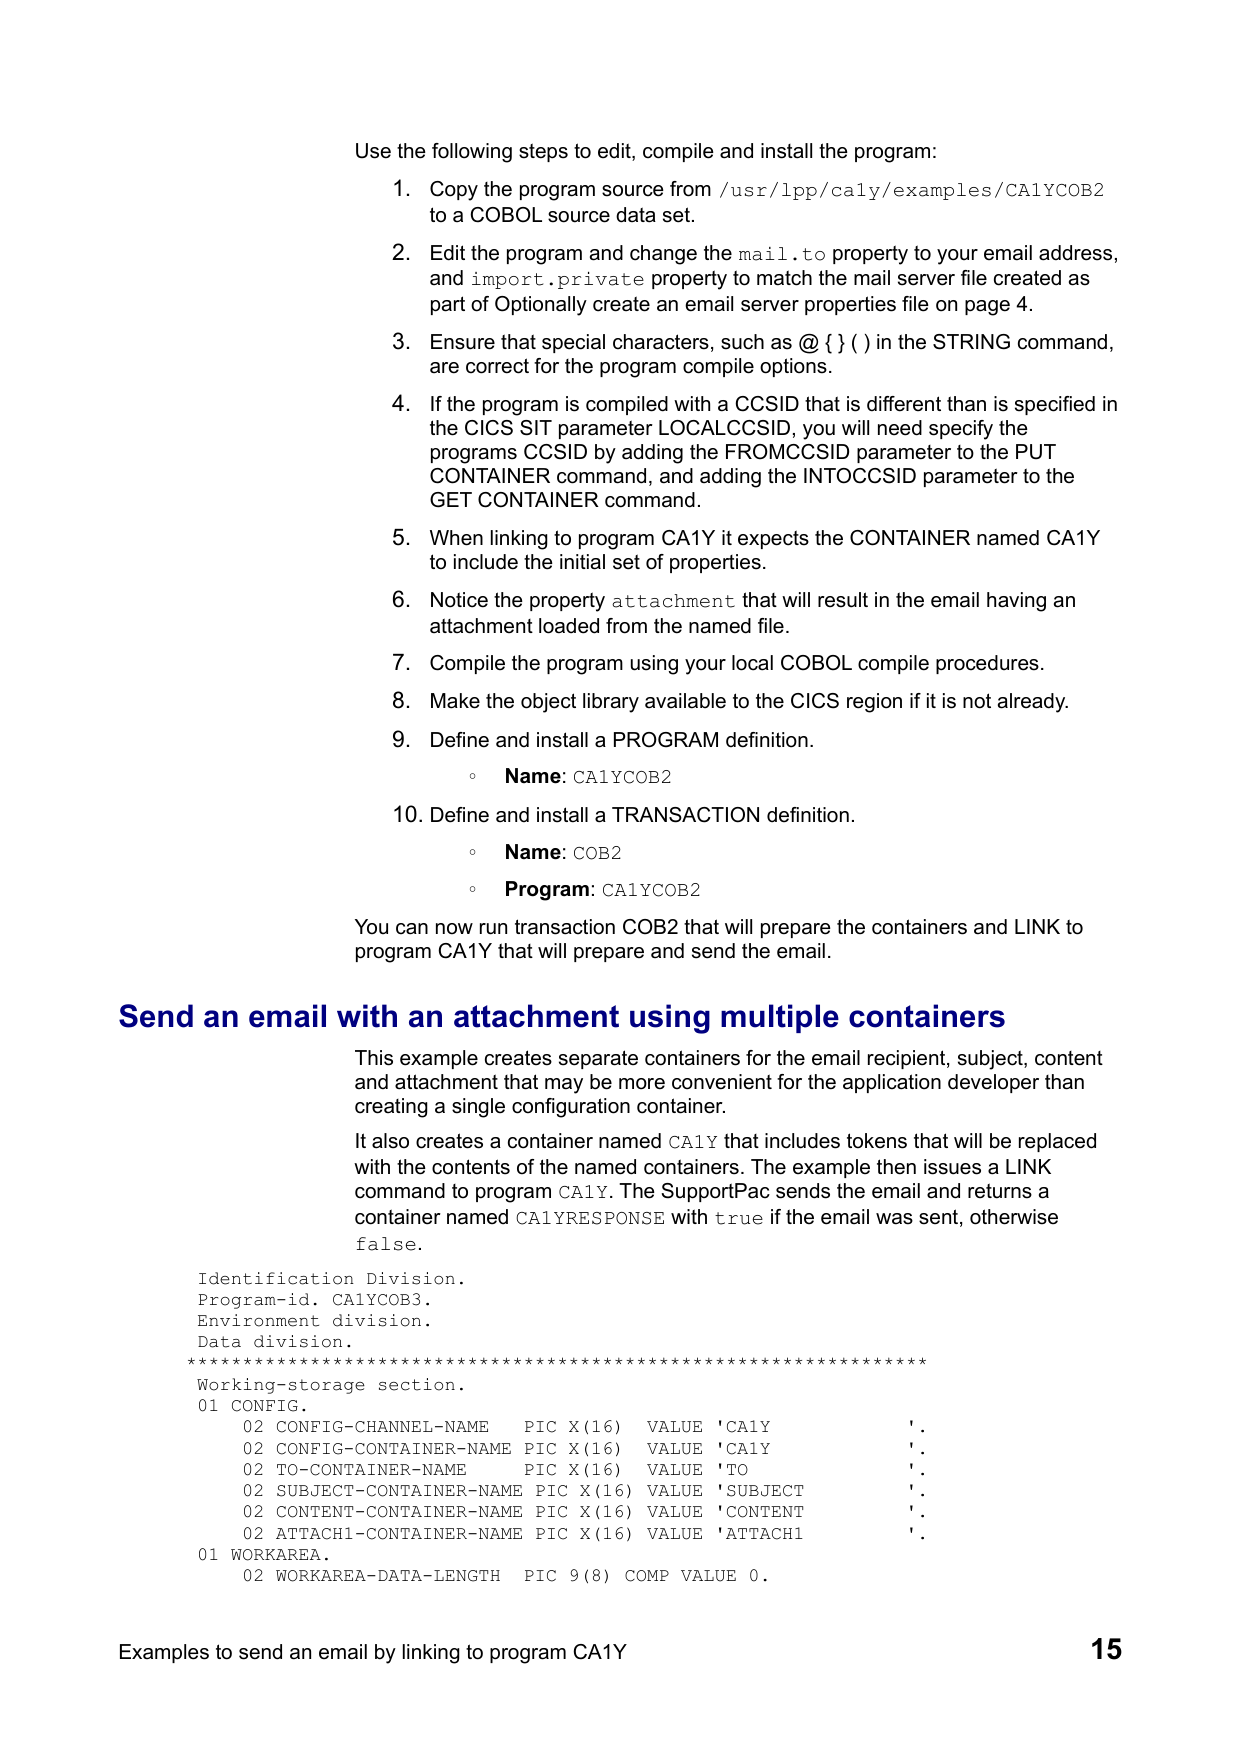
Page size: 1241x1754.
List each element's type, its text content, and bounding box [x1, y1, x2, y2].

list Ensure that special characters, such as @ { } ( ) in the STRING command, are correct for the program compile options. [392, 328, 1122, 378]
list Make the object library available to the CICS region if it is not already. [392, 687, 1122, 714]
text Environment division. [118, 1311, 1122, 1332]
list Copy the program source from /usr/lpp/ca1y/examples/CA1YCOB2 to a COBOL source data set. [392, 175, 1122, 227]
list Define and install a TRANSACTION definition. [392, 801, 1122, 828]
text 02 TO-CONTAINER-NAME PIC X(16) VALUE 'TO '. [118, 1460, 1122, 1481]
text ****************************************************************** [118, 1353, 1122, 1375]
text Data division. [118, 1332, 1122, 1353]
text 02 WORKAREA-DATA-LENGTH PIC 9(8) COMP VALUE 0. [118, 1566, 1122, 1587]
list Compile the program using your local COBOL compile procedures. [392, 649, 1122, 676]
list Name: COB2 [467, 839, 1122, 865]
text Program-id. CA1YCOB3. [118, 1290, 1122, 1311]
text Working-storage section. [118, 1375, 1122, 1396]
text 02 ATTACH1-CONTAINER-NAME PIC X(16) VALUE 'ATTACH1 '. [118, 1523, 1122, 1545]
text 01 CONFIG. [118, 1396, 1122, 1417]
text 02 CONFIG-CONTAINER-NAME PIC X(16) VALUE 'CA1Y '. [118, 1438, 1122, 1460]
subtitle Send an email with an attachment using multiple containers [118, 998, 1122, 1034]
list Program: CA1YCOB2 [467, 877, 1122, 903]
text 01 WORKAREA. [118, 1545, 1122, 1566]
text Identification Division. [118, 1268, 1122, 1290]
text 02 CONTENT-CONTAINER-NAME PIC X(16) VALUE 'CONTENT '. [118, 1502, 1122, 1523]
list Define and install a PROGRAM definition. [392, 726, 1122, 752]
text 02 SUBJECT-CONTAINER-NAME PIC X(16) VALUE 'SUBJECT '. [118, 1481, 1122, 1502]
text Use the following steps to edit, compile and install the program: [354, 139, 1122, 163]
list Edit the program and change the mail.to property to your email address, and import.private property to match the mail server file created as part of Optionally create an email server properties file on page 4. [392, 238, 1122, 316]
text 02 CONFIG-CHANNEL-NAME PIC X(16) VALUE 'CA1Y '. [118, 1417, 1122, 1438]
list If the program is compiled with a CCSID that is different than is specified in the CICS SIT parameter LOCALCCSID, you will need specify the programs CCSID by adding the FROMCCSID parameter to the PUT CONTAINER command, and adding the INTOCCSID parameter to the GET CONTAINER command. [392, 390, 1122, 512]
text It also creates a container named CA1Y that includes tokens that will be replaced with the contents of the named containers. The example then issues a LINK command to program CA1Y. The SupportPac sends the email and returns a container named CA1YRESPONSE with true if the email was sent, otherwise false. [354, 1129, 1122, 1257]
text This example creates separate containers for the email recipient, subject, content and attachment that may be more convenient for the application developer than creating a single configuration container. [354, 1046, 1122, 1118]
text You can now run transaction COB2 that will prepare the containers and LINK to program CA1Y that will prepare and send the email. [354, 915, 1122, 963]
list Notice the property attachment that will result in the email having an attachment loaded from the named file. [392, 586, 1122, 638]
list When linking to program CA1Y it expects the CONTAINER named CA1Y to include the initial set of properties. [392, 524, 1122, 574]
list Name: CA1YCOB2 [467, 764, 1122, 789]
